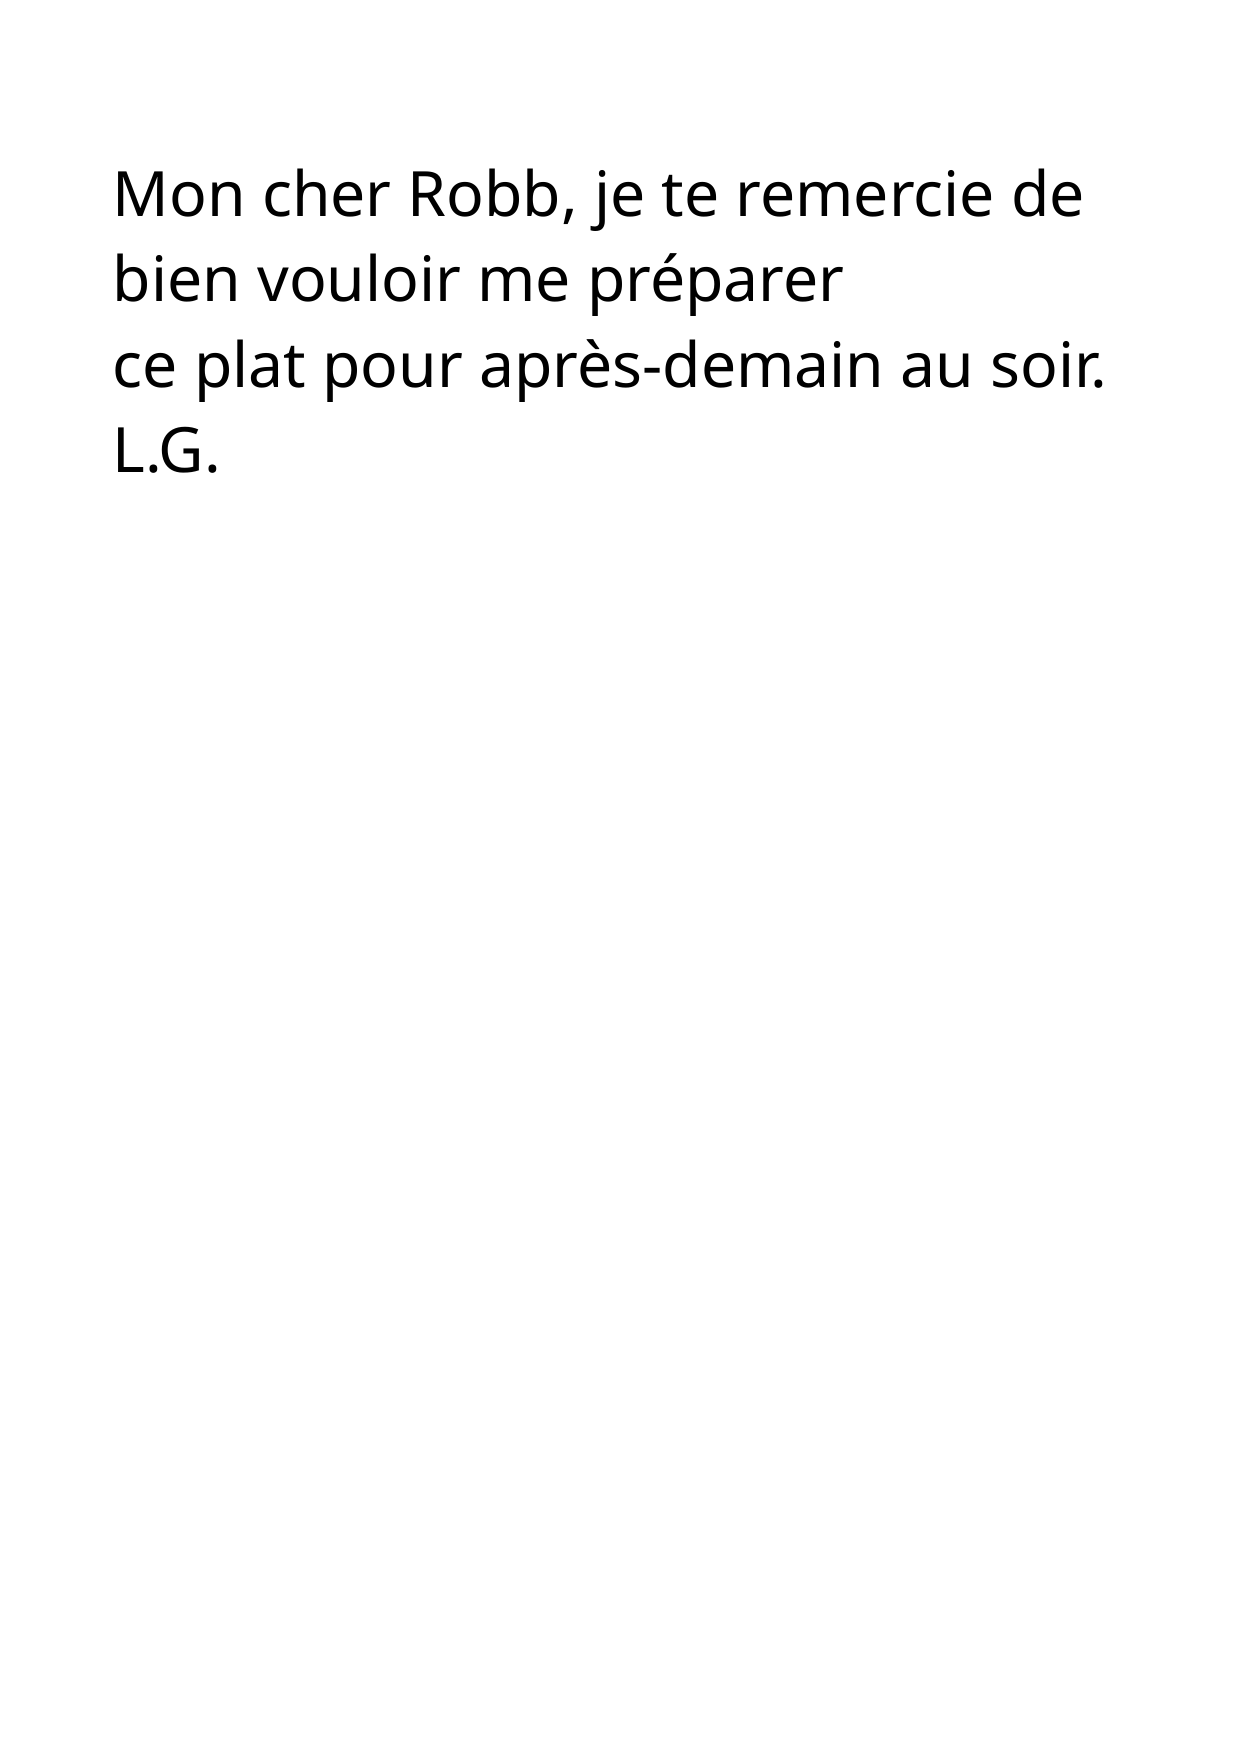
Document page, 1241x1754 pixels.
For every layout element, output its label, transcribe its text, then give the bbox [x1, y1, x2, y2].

text Mon cher Robb, je te remercie de bien vouloir me préparer ce plat pour après-demain au soir. L.G. [112, 150, 1128, 490]
